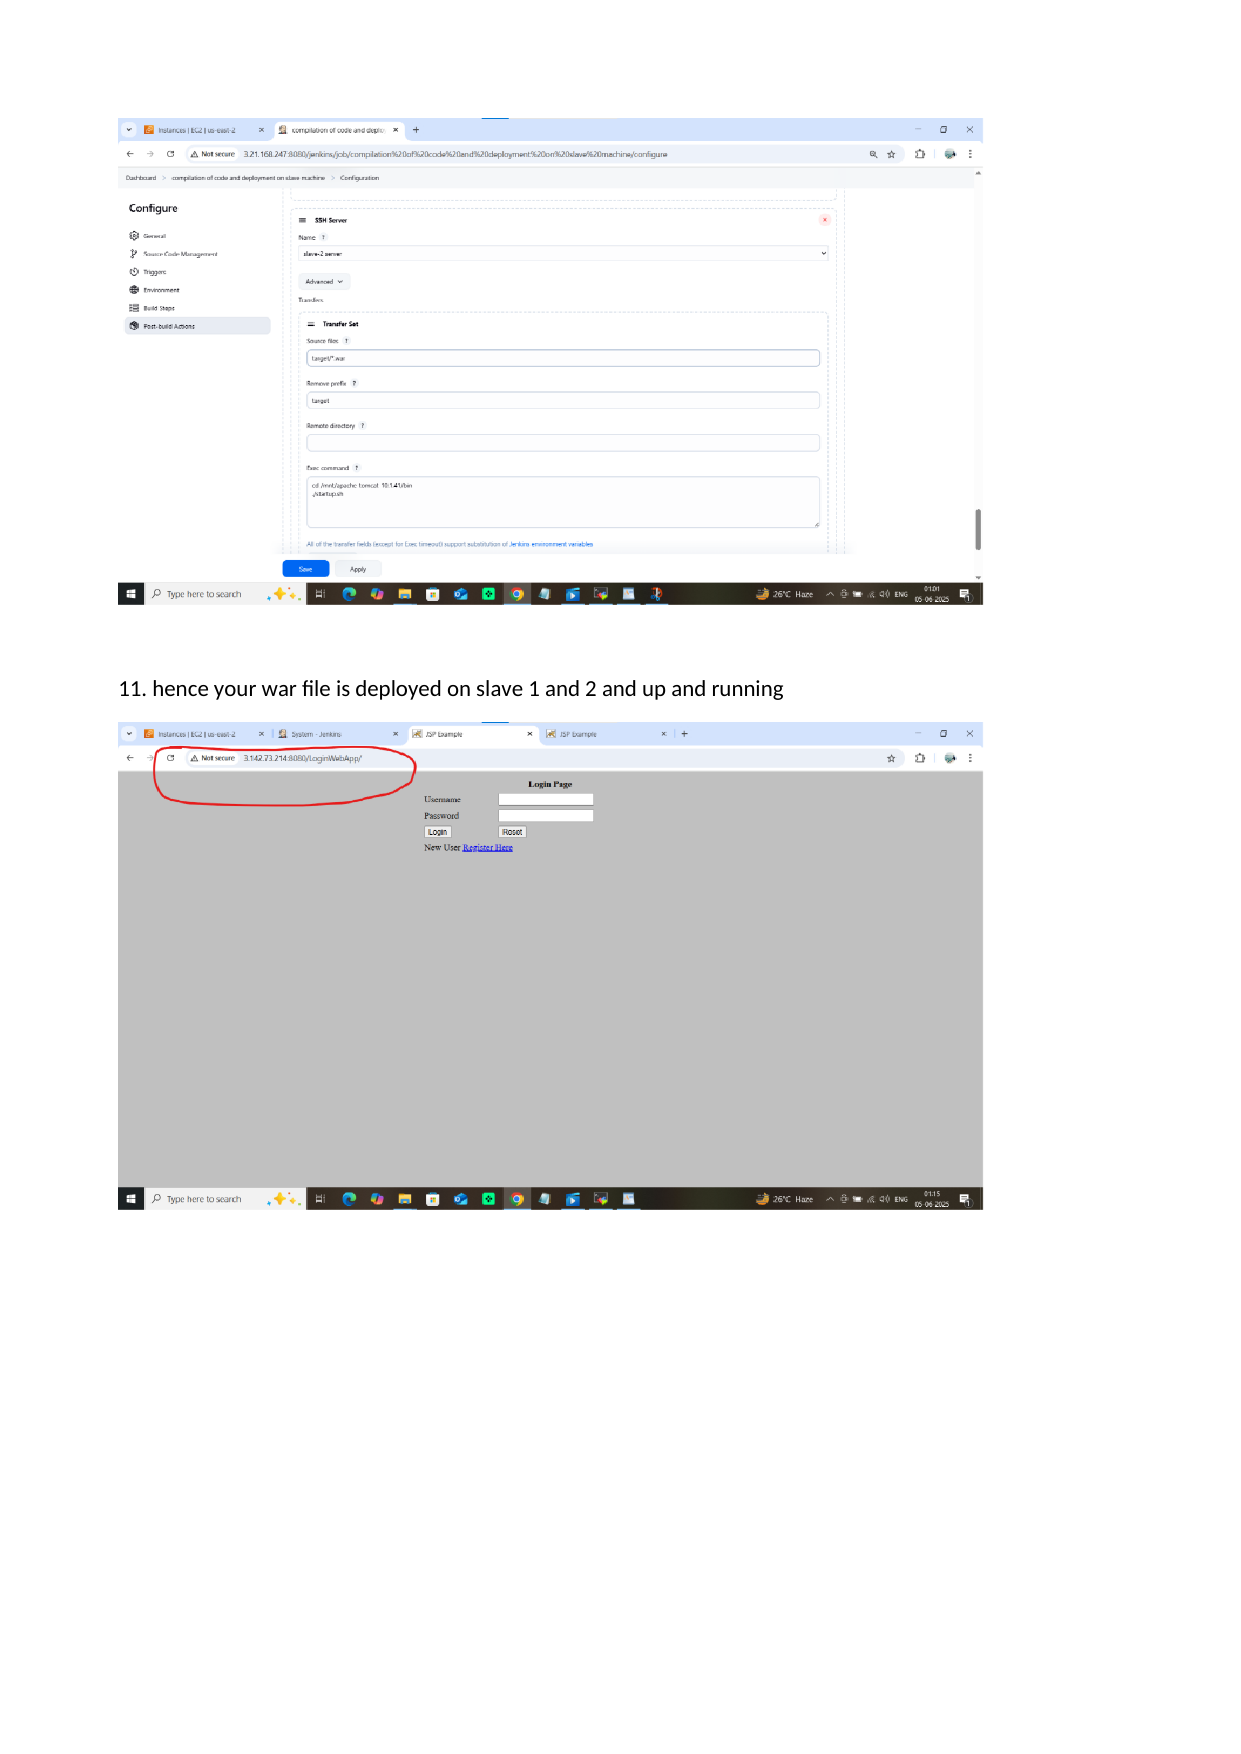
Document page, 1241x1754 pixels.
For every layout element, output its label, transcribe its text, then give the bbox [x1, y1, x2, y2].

text 11. hence your war file is deployed on slave 1 and 2 and up and running [118, 674, 1122, 702]
